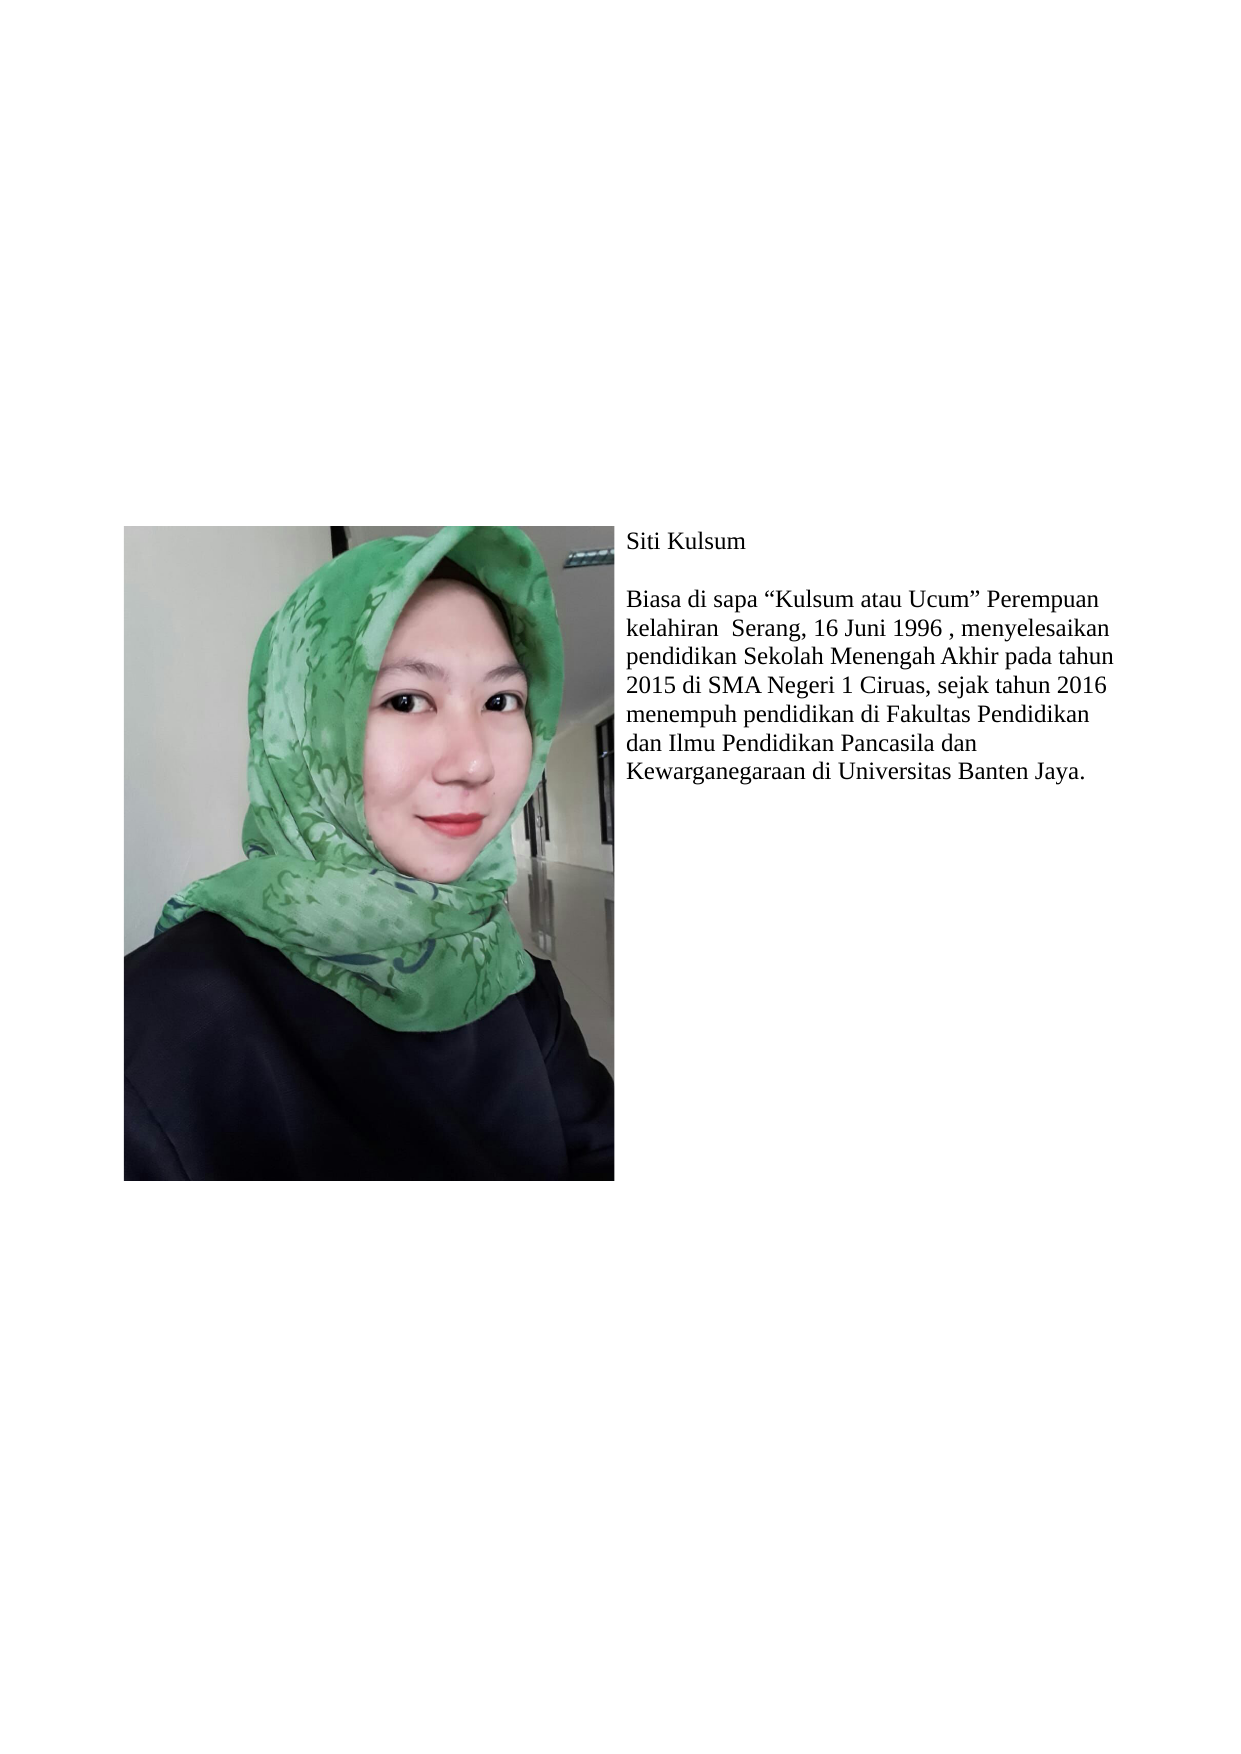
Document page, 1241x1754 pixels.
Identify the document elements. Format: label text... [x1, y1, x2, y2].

table_header Siti Kulsum Biasa di sapa “Kulsum atau Ucum” Perempuan kelahiran Serang, 16 Juni 1996 , menyelesaikan pendidikan Sekolah Menengah Akhir pada tahun 2015 di SMA Negeri 1 Ciruas, sejak tahun 2016 menempuh pendidikan di Fakultas Pendidikan dan Ilmu Pendidikan Pancasila dan Kewarganegaraan di Universitas Banten Jaya. [620, 521, 1122, 1215]
picture [123, 526, 615, 1181]
table_header [118, 521, 620, 1215]
